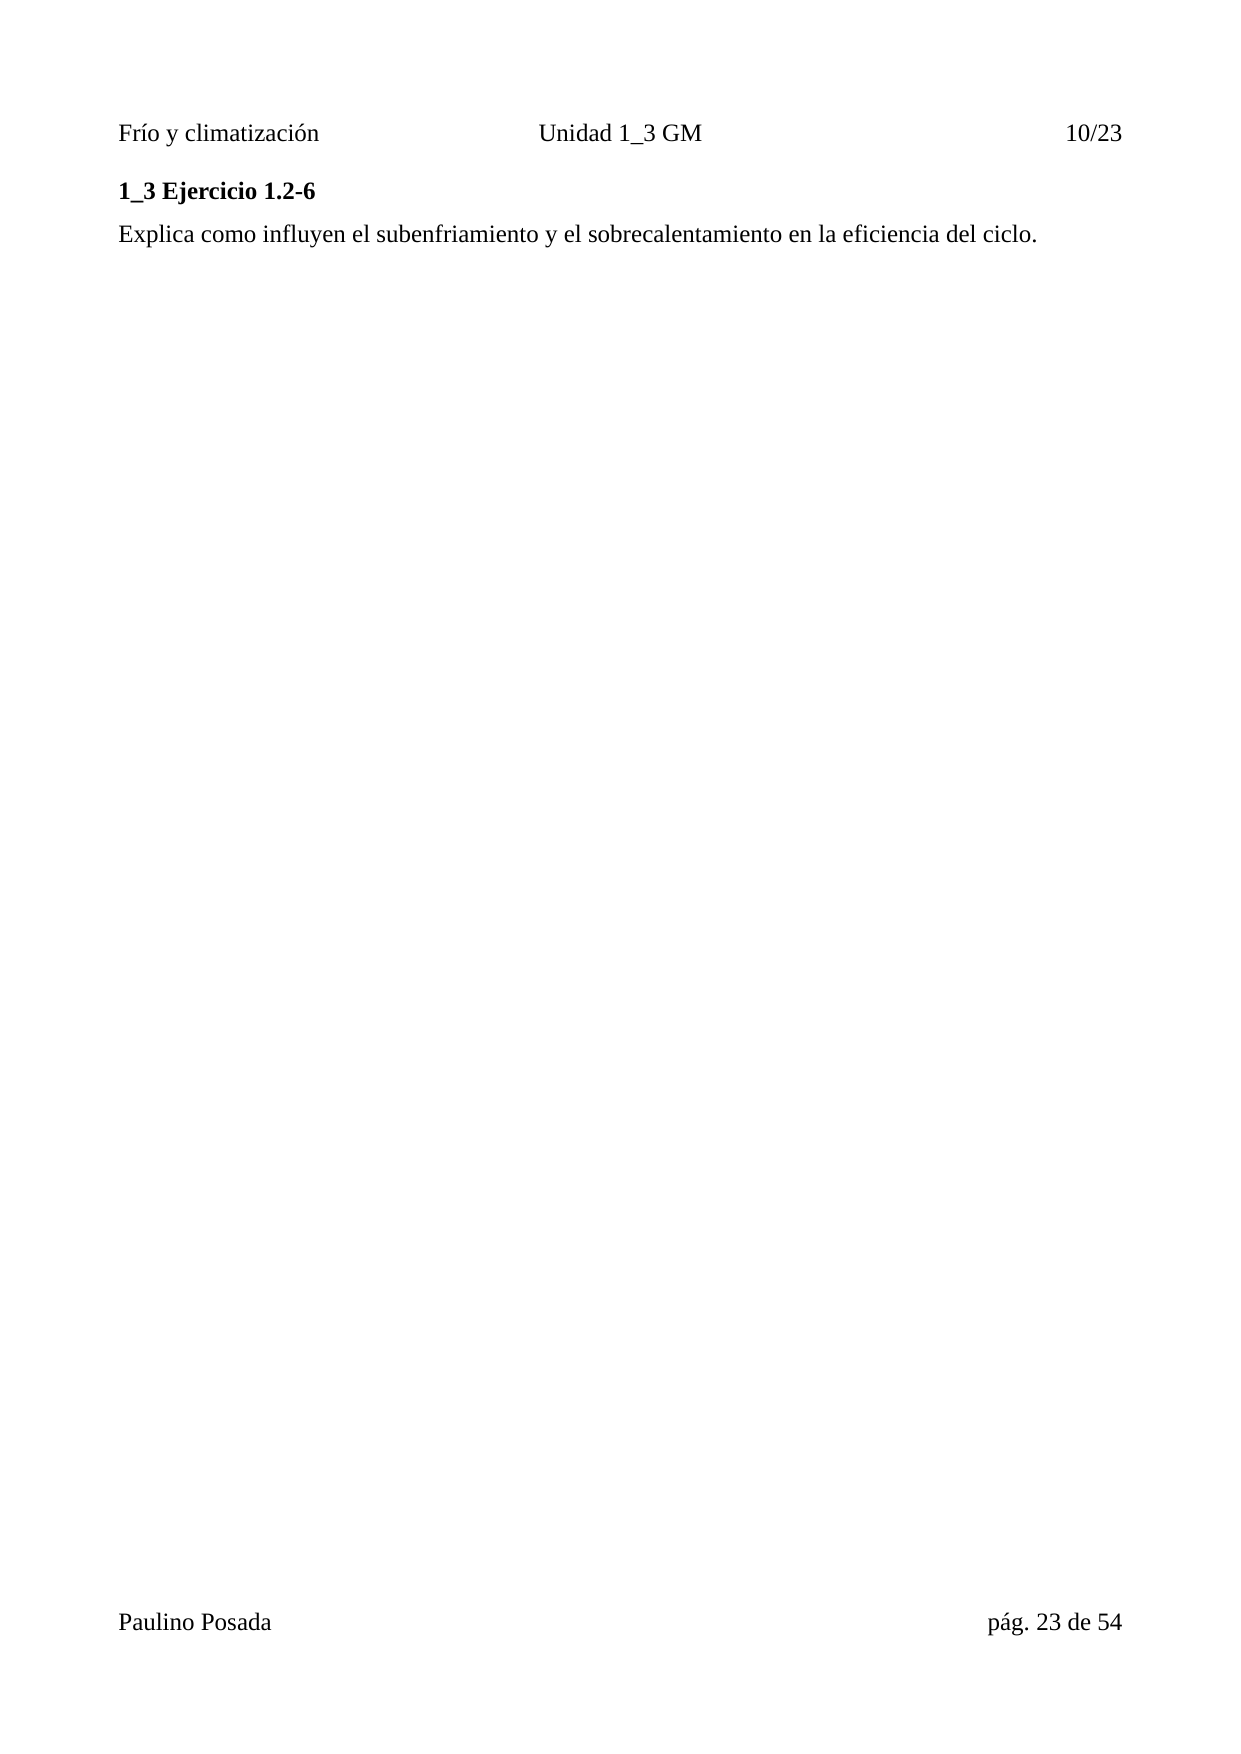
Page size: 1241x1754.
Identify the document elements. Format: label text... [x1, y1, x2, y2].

text 1_3 Ejercicio 1.2-6 [118, 176, 1122, 205]
text Explica como influyen el subenfriamiento y el sobrecalentamiento en la eficiencia del ciclo. [118, 219, 1122, 248]
